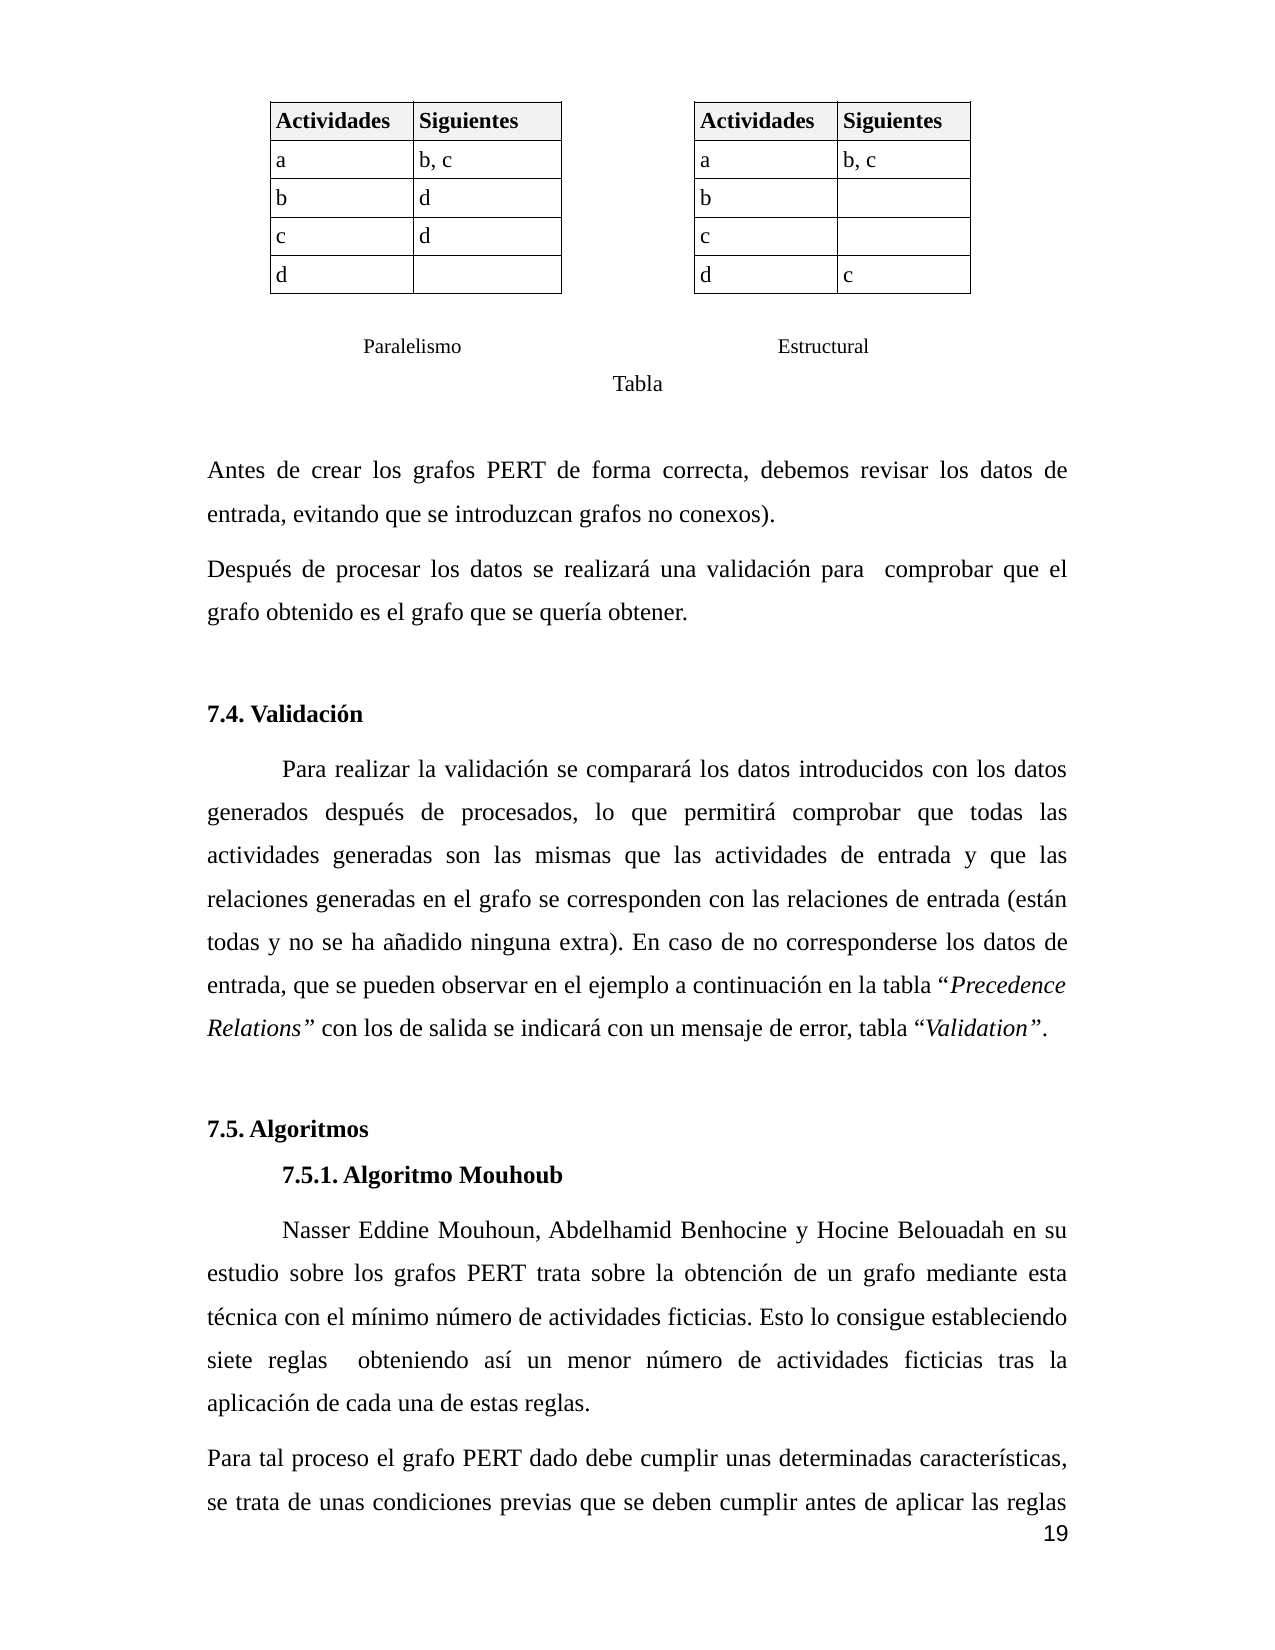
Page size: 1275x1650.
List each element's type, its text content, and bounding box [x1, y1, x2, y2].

table_cell c [695, 218, 837, 255]
table_cell d [414, 179, 561, 216]
text Para realizar la validación se comparará los datos introducidos con los datos generados después de procesados, lo que permitirá comprobar que todas las actividades generadas son las mismas que las actividades de entrada y que las relaciones generadas en el grafo se corresponden con las relaciones de entrada (están todas y no se ha añadido ninguna extra). En caso de no corresponderse los datos de entrada, que se pueden observar en el ejemplo a continuación en la tabla “Precedence Relations” con los de salida se indicará con un mensaje de error, tabla “Validation”. [207, 754, 1068, 1042]
text Para tal proceso el grafo PERT dado debe cumplir unas determinadas características, se trata de unas condiciones previas que se deben cumplir antes de aplicar las reglas [207, 1443, 1068, 1515]
table_cell b [695, 179, 837, 216]
text Antes de crear los grafos PERT de forma correcta, debemos revisar los datos de entrada, evitando que se introduzcan grafos no conexos). [207, 456, 1068, 527]
table_cell d [271, 256, 413, 293]
table_header Siguientes [838, 103, 970, 140]
table_cell b [271, 179, 413, 216]
table_cell c [838, 256, 970, 293]
text Tabla [207, 370, 1068, 397]
table_cell b, c [414, 141, 561, 178]
text 7.5.1. Algoritmo Mouhoub [207, 1160, 1068, 1188]
table_header Estructural [694, 101, 1182, 370]
table_cell [414, 256, 561, 293]
table_cell c [271, 218, 413, 255]
text 7.4. Validación [207, 699, 1068, 727]
table_cell [838, 218, 970, 255]
table_header Paralelismo [207, 101, 694, 370]
table_cell b, c [838, 141, 970, 178]
text Nasser Eddine Mouhoun, Abdelhamid Benhocine y Hocine Belouadah en su estudio sobre los grafos PERT trata sobre la obtención de un grafo mediante esta técnica con el mínimo número de actividades ficticias. Esto lo consigue estableciendo siete reglas obteniendo así un menor número de actividades ficticias tras la aplicación de cada una de estas reglas. [207, 1215, 1068, 1417]
table_header Actividades [695, 103, 837, 140]
text 7.5. Algoritmos [207, 1114, 1068, 1143]
table_header Siguientes [414, 103, 561, 140]
table_cell d [695, 256, 837, 293]
table_cell a [271, 141, 413, 178]
table_cell [838, 179, 970, 216]
table_cell d [414, 218, 561, 255]
text Después de procesar los datos se realizará una validación para comprobar que el grafo obtenido es el grafo que se quería obtener. [207, 554, 1068, 626]
table_cell a [695, 141, 837, 178]
table_header Actividades [271, 103, 413, 140]
